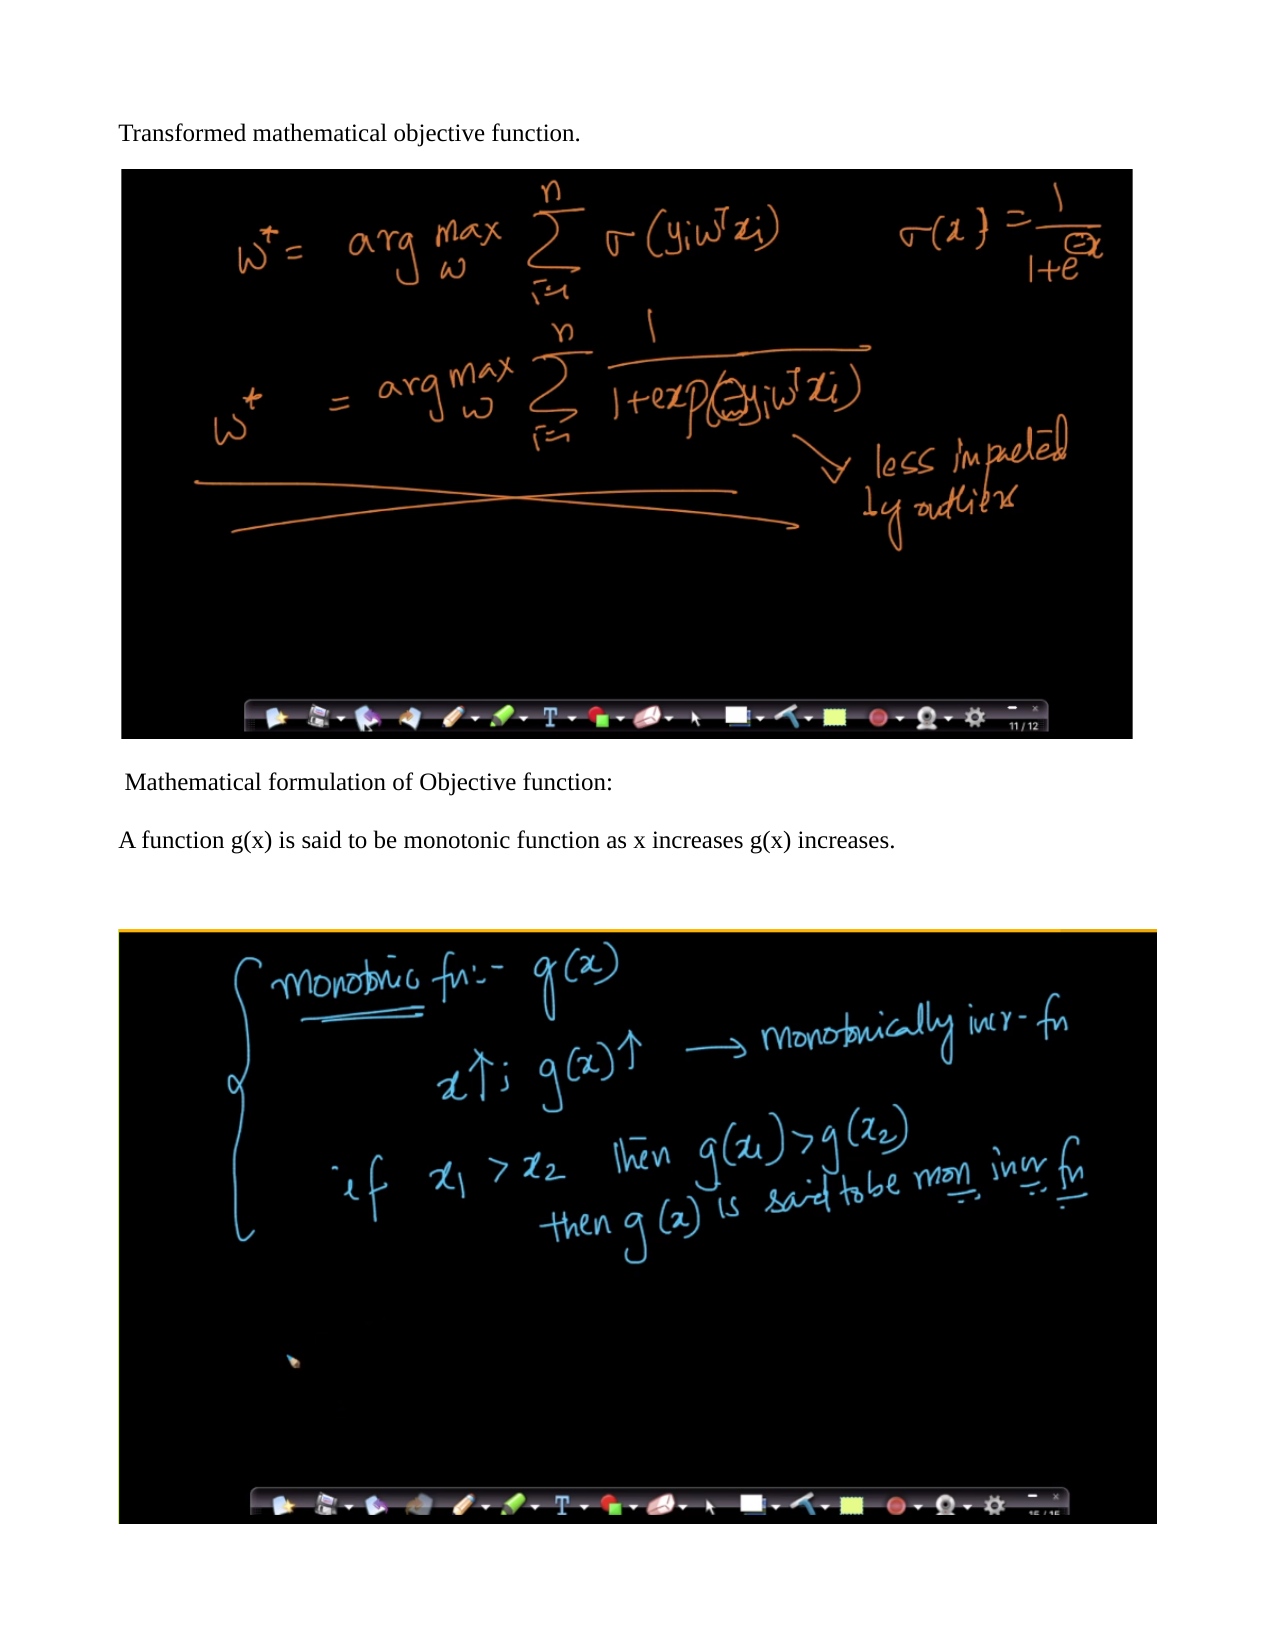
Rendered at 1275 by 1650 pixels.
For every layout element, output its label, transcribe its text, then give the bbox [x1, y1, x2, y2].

text Mathematical formulation of Objective function: [118, 767, 1157, 796]
picture [118, 929, 1157, 1524]
picture [121, 169, 1133, 739]
text Transformed mathematical objective function. [118, 118, 1157, 147]
text A function g(x) is said to be monotonic function as x increases g(x) increases. [118, 825, 1157, 853]
